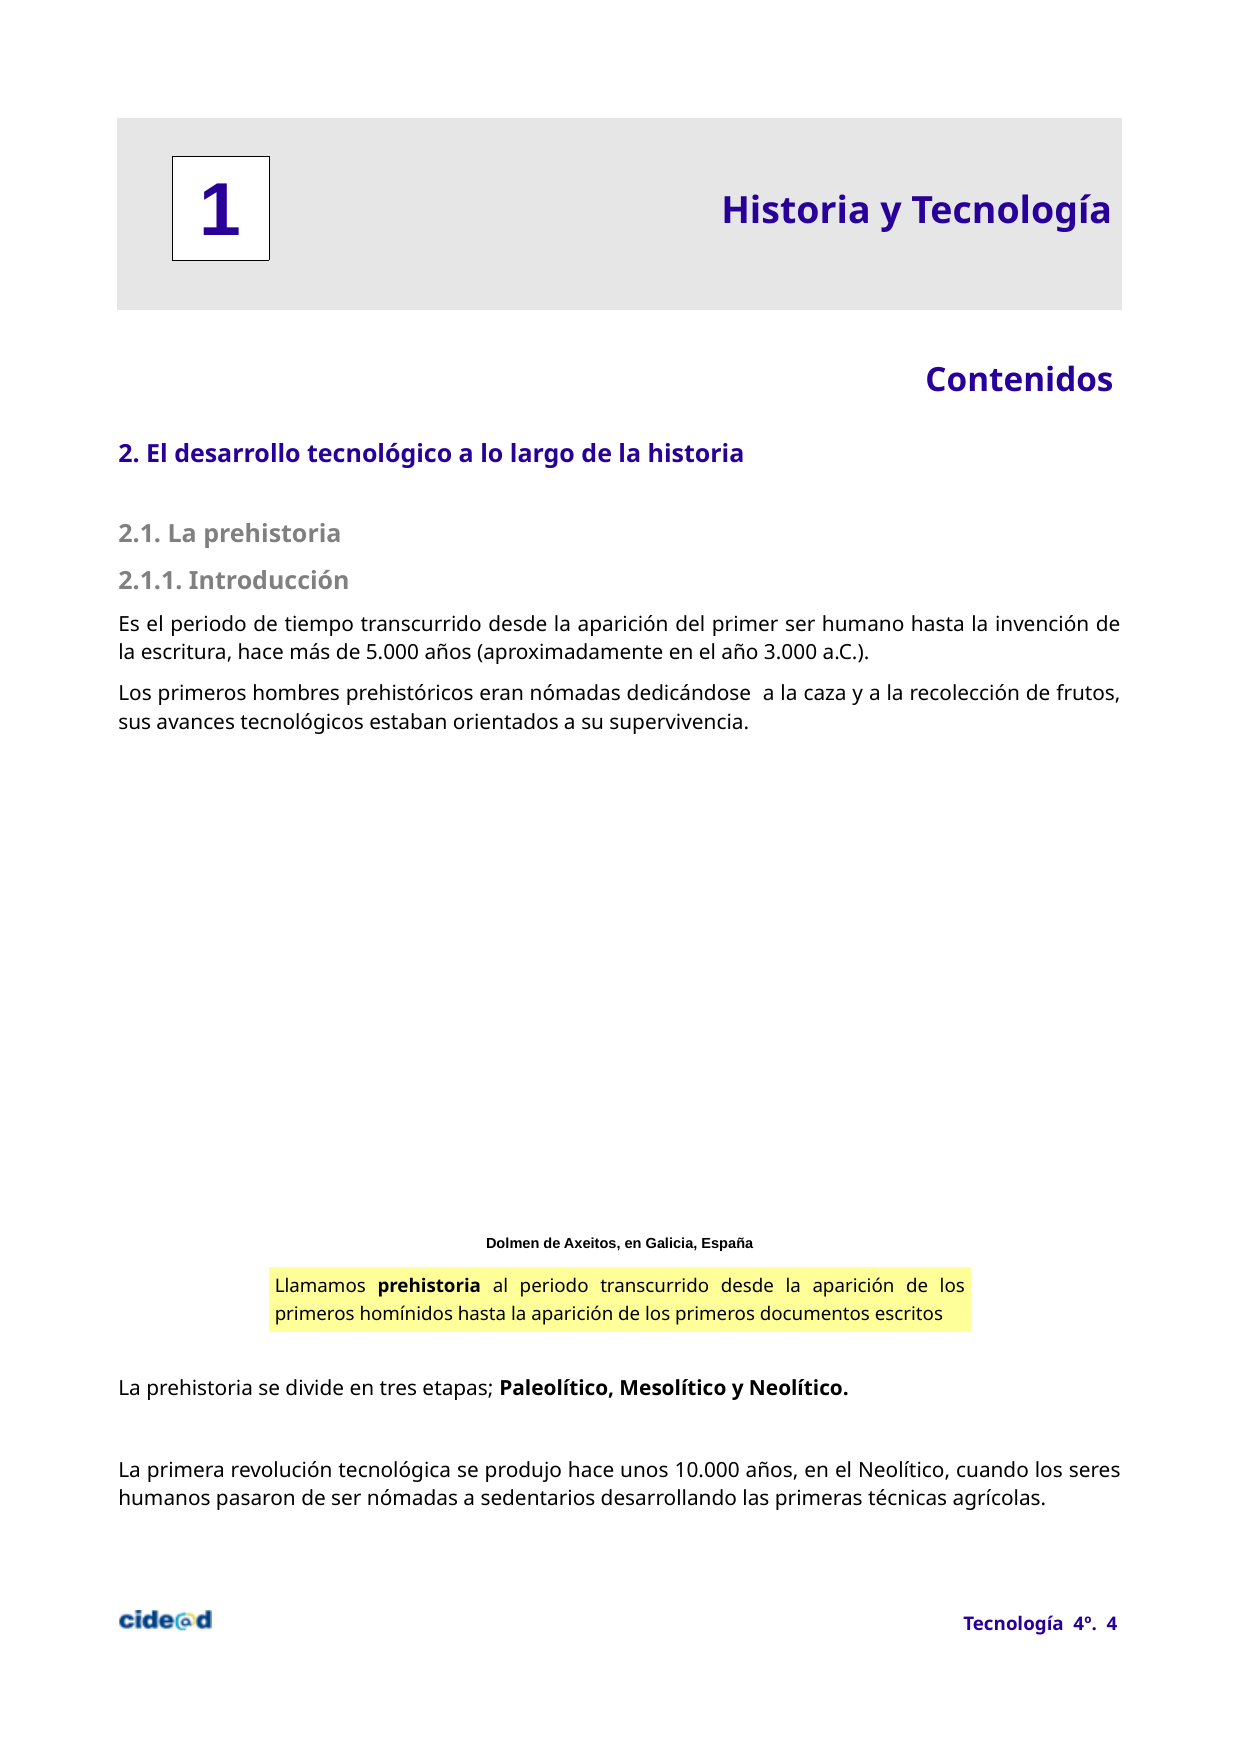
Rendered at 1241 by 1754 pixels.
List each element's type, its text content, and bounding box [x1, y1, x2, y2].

table_header Llamamos prehistoria al periodo transcurrido desde la aparición de los primeros homínidos hasta la aparición de los primeros documentos escritos [269, 1267, 971, 1332]
text 2.1.1. Introducción [118, 562, 1122, 597]
text 2.1. La prehistoria [118, 516, 1122, 550]
text Dolmen de Axeitos, en Galicia, España [118, 789, 1122, 1254]
picture [118, 1610, 212, 1632]
text La prehistoria se divide en tres etapas; Paleolítico, Mesolítico y Neolítico. [118, 1373, 1122, 1401]
text Los primeros hombres prehistóricos eran nómadas dedicándose a la caza y a la recolección de frutos, sus avances tecnológicos estaban orientados a su supervivencia. [118, 678, 1122, 735]
table_header Historia y Tecnología [117, 118, 1122, 310]
text Contenidos [118, 356, 1122, 401]
text La primera revolución tecnológica se produjo hace unos 10.000 años, en el Neolítico, cuando los seres humanos pasaron de ser nómadas a sedentarios desarrollando las primeras técnicas agrícolas. [118, 1455, 1122, 1512]
text Es el periodo de tiempo transcurrido desde la aparición del primer ser humano hasta la invención de la escritura, hace más de 5.000 años (aproximadamente en el año 3.000 a.C.). [118, 609, 1122, 666]
text 2. El desarrollo tecnológico a lo largo de la historia [118, 435, 1122, 469]
